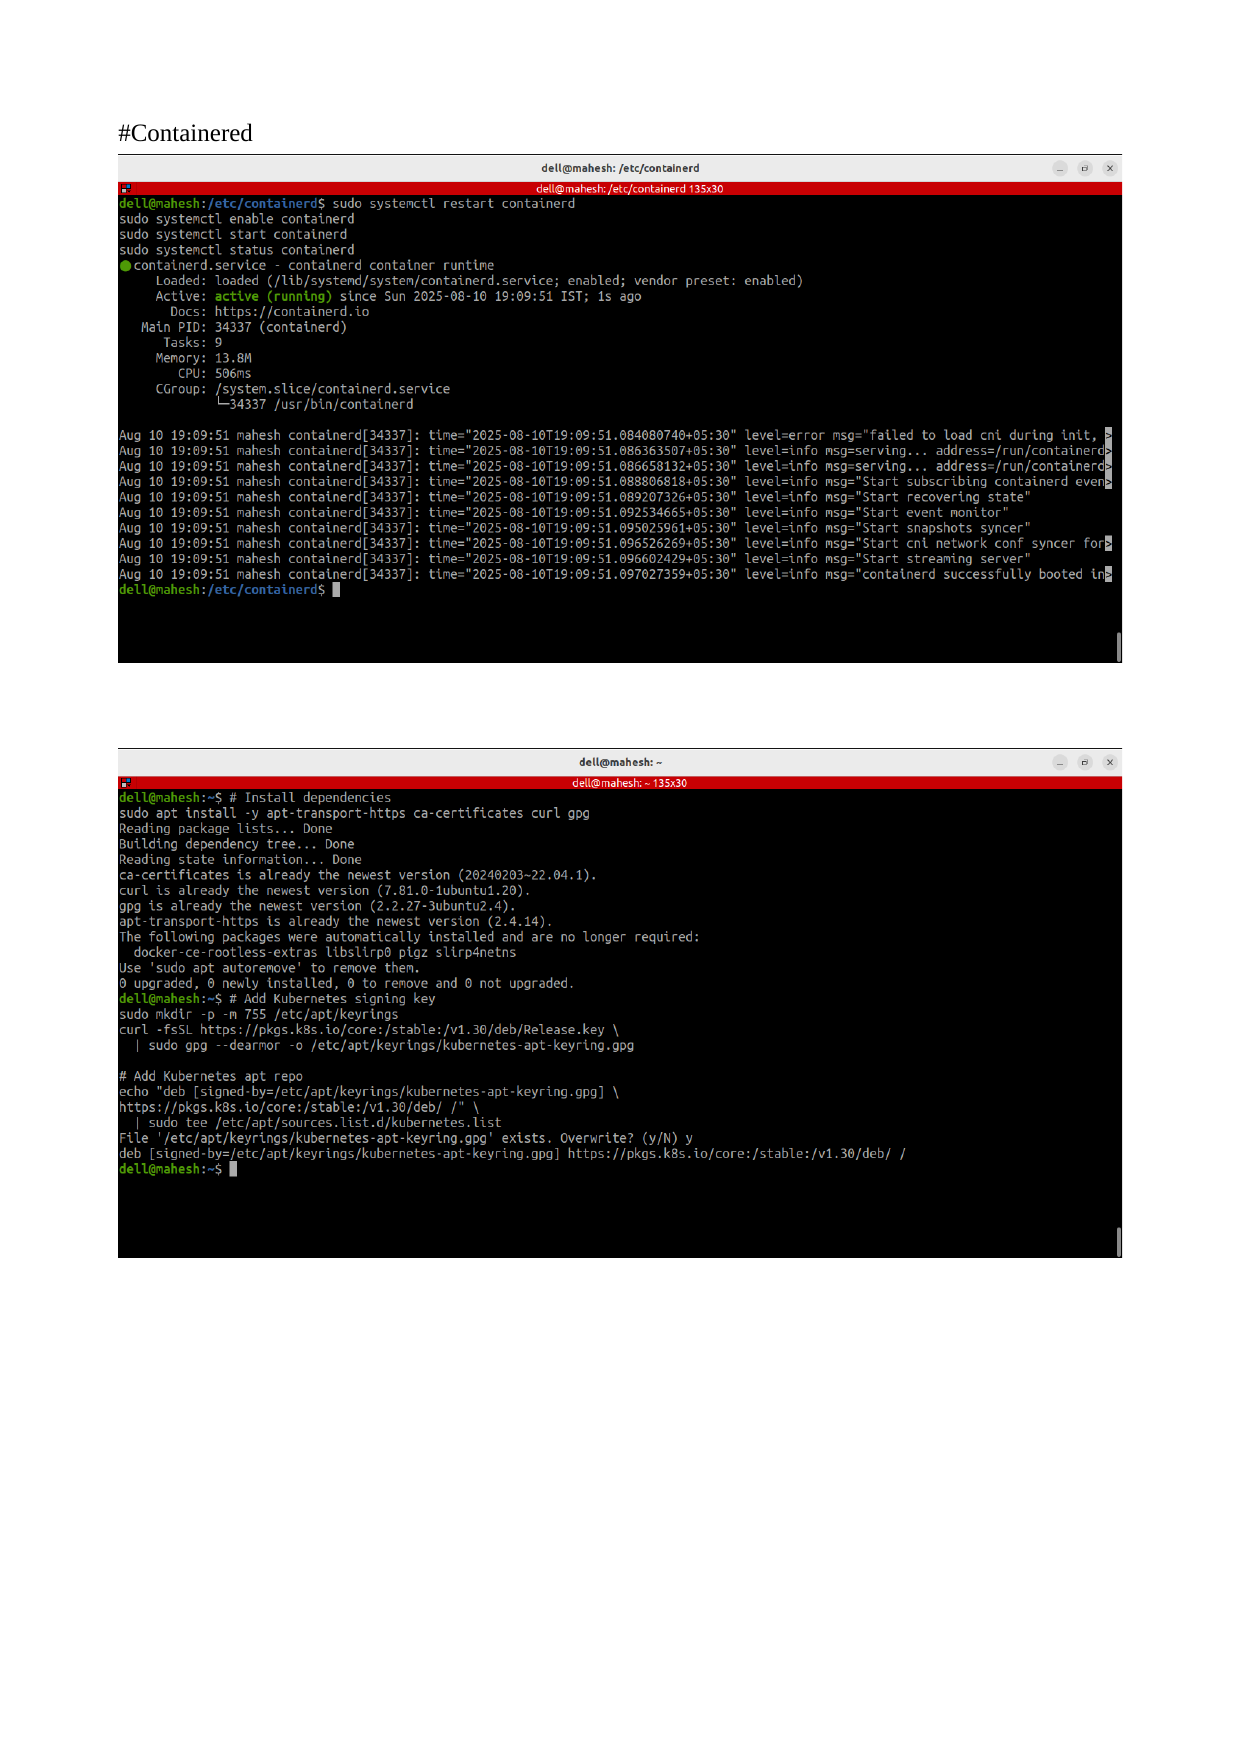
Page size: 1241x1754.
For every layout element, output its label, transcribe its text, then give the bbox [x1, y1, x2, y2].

picture [118, 748, 1123, 1258]
picture [118, 154, 1123, 663]
text #Containered [118, 118, 1122, 147]
